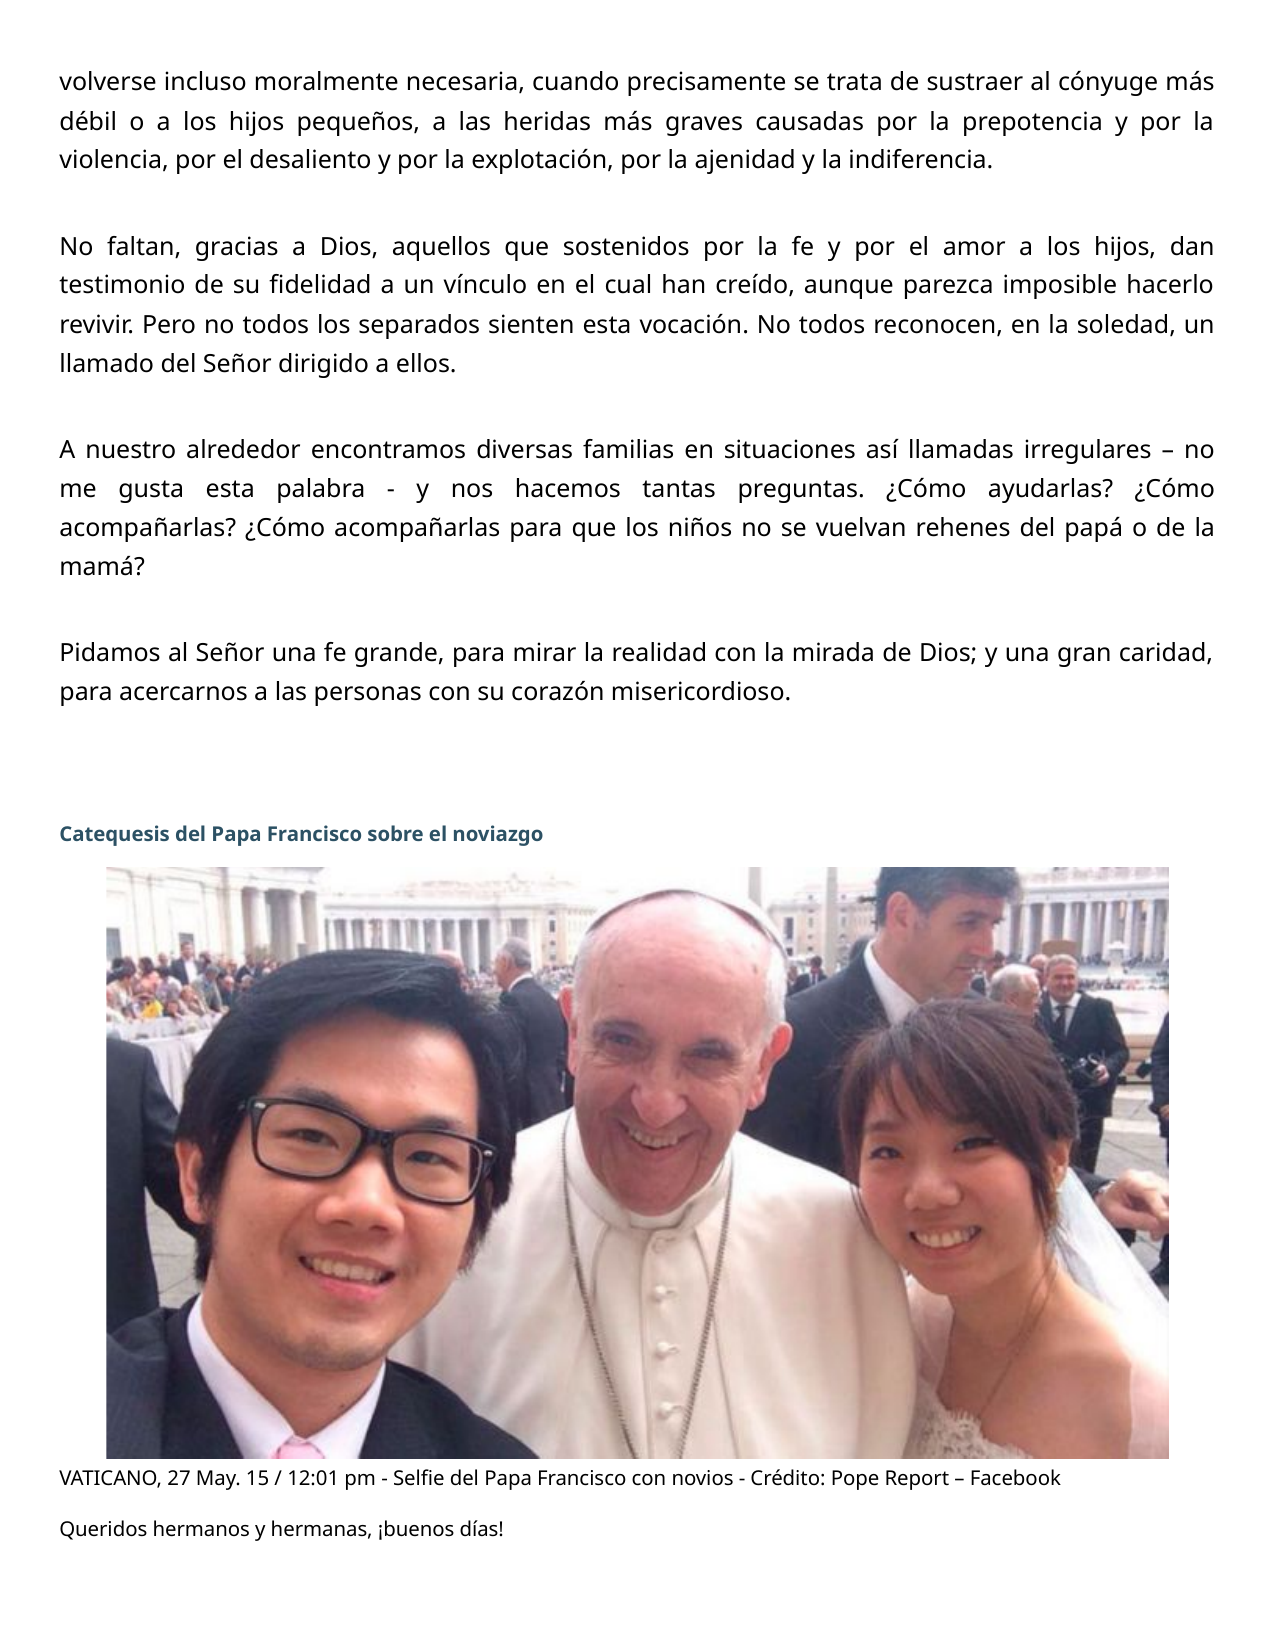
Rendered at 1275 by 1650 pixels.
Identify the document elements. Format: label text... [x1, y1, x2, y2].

text Queridos hermanos y hermanas, ¡buenos días! [59, 1515, 1216, 1543]
text volverse incluso moralmente necesaria, cuando precisamente se trata de sustraer al cónyuge más débil o a los hijos pequeños, a las heridas más graves causadas por la prepotencia y por la violencia, por el desaliento y por la explotación, por la ajenidad y la indiferencia. [59, 59, 1216, 176]
text Pidamos al Señor una fe grande, para mirar la realidad con la mirada de Dios; y una gran caridad, para acercarnos a las personas con su corazón misericordioso. [59, 629, 1216, 707]
text A nuestro alrededor encontramos diversas familias en situaciones así llamadas irregulares – no me gusta esta palabra - y nos hacemos tantas preguntas. ¿Cómo ayudarlas? ¿Cómo acompañarlas? ¿Cómo acompañarlas para que los niños no se vuelvan rehenes del papá o de la mamá? [59, 426, 1216, 582]
text VATICANO, 27 May. 15 / 12:01 pm - Selfie del Papa Francisco con novios - Crédito: Pope Report – Facebook [59, 871, 1216, 1492]
subtitle Catequesis del Papa Francisco sobre el noviazgo [59, 820, 1216, 848]
text No faltan, gracias a Dios, aquellos que sostenidos por la fe y por el amor a los hijos, dan testimonio de su fidelidad a un vínculo en el cual han creído, aunque parezca imposible hacerlo revivir. Pero no todos los separados sienten esta vocación. No todos reconocen, en la soledad, un llamado del Señor dirigido a ellos. [59, 223, 1216, 379]
picture [106, 867, 1169, 1459]
